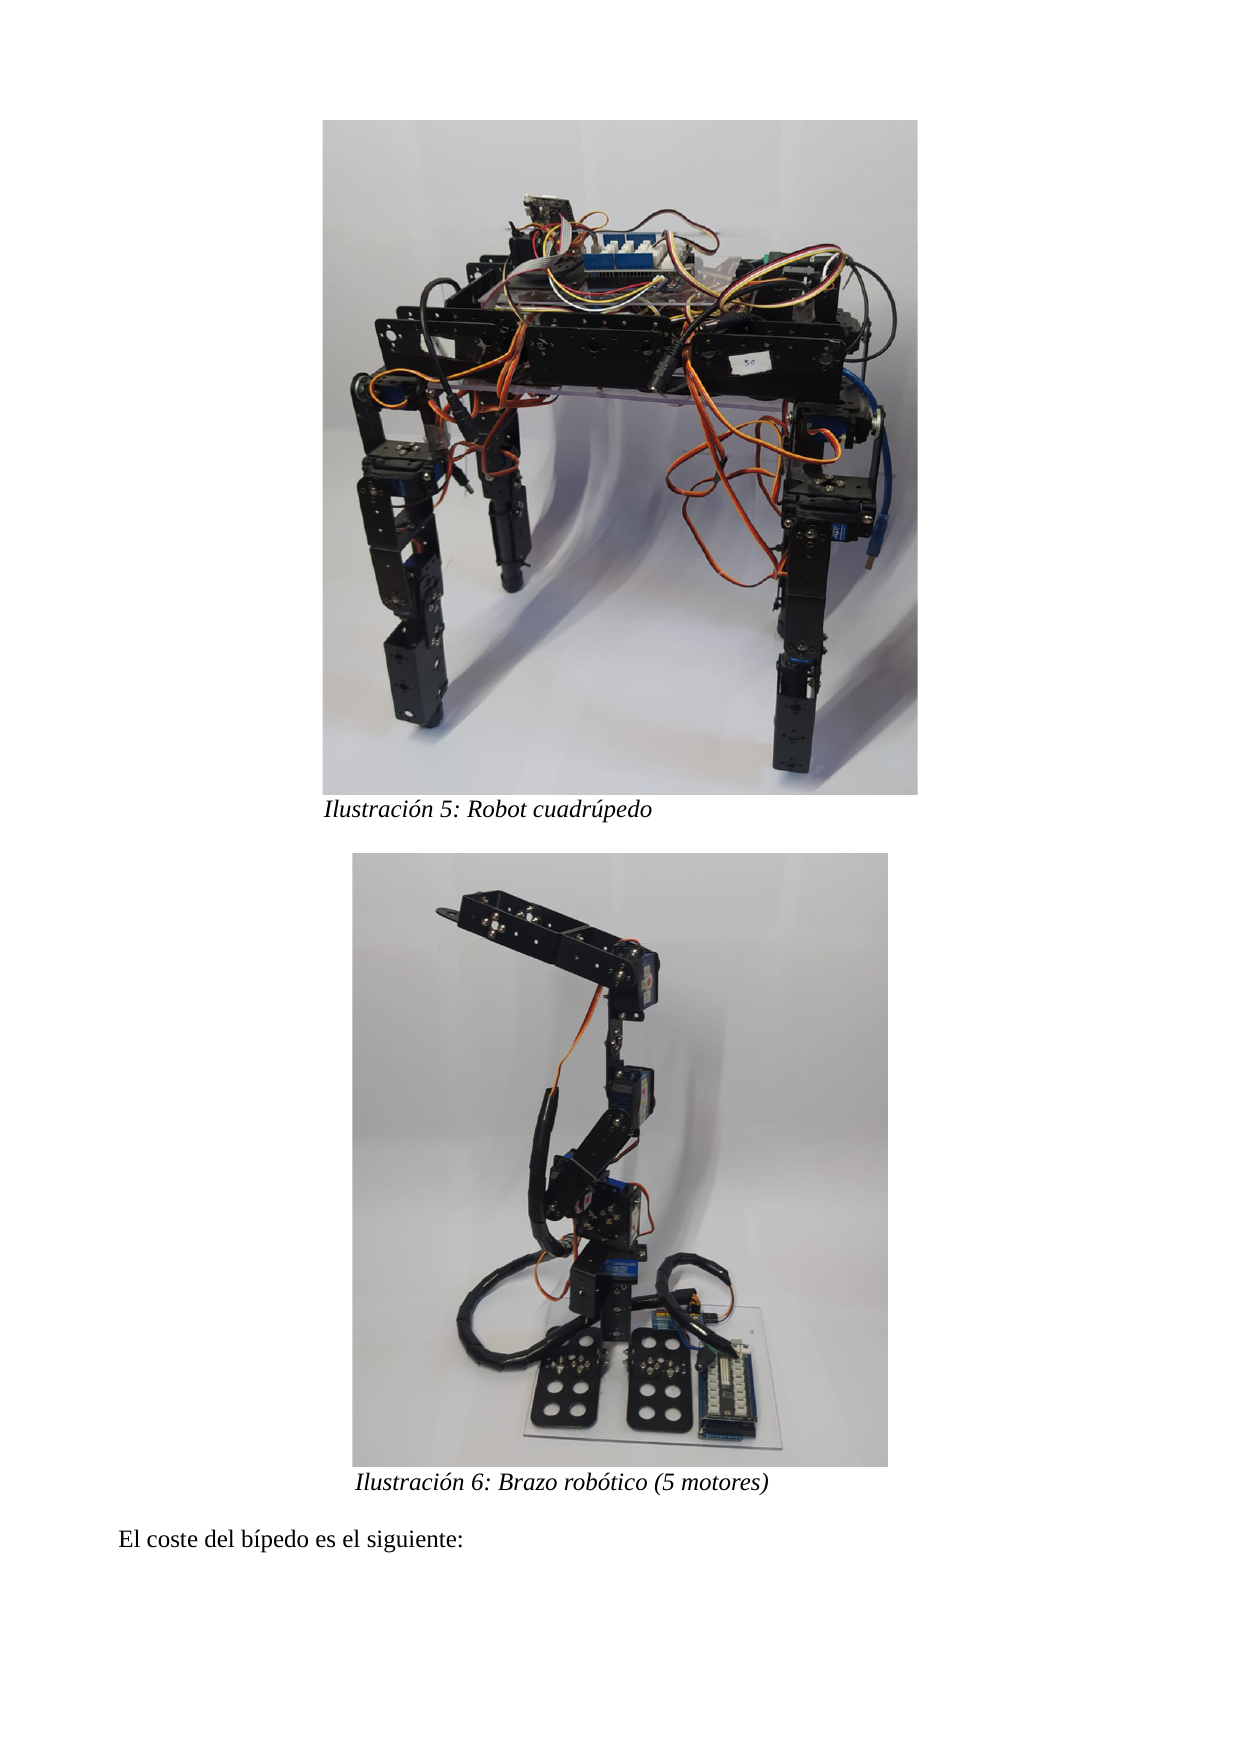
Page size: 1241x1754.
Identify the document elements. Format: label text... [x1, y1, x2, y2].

text El coste del bípedo es el siguiente: [118, 1524, 1122, 1553]
text Ilustración 5: Robot cuadrúpedo [324, 795, 917, 823]
picture [322, 120, 918, 795]
picture [352, 853, 888, 1467]
text Ilustración 6: Brazo robótico (5 motores) [355, 1467, 886, 1495]
